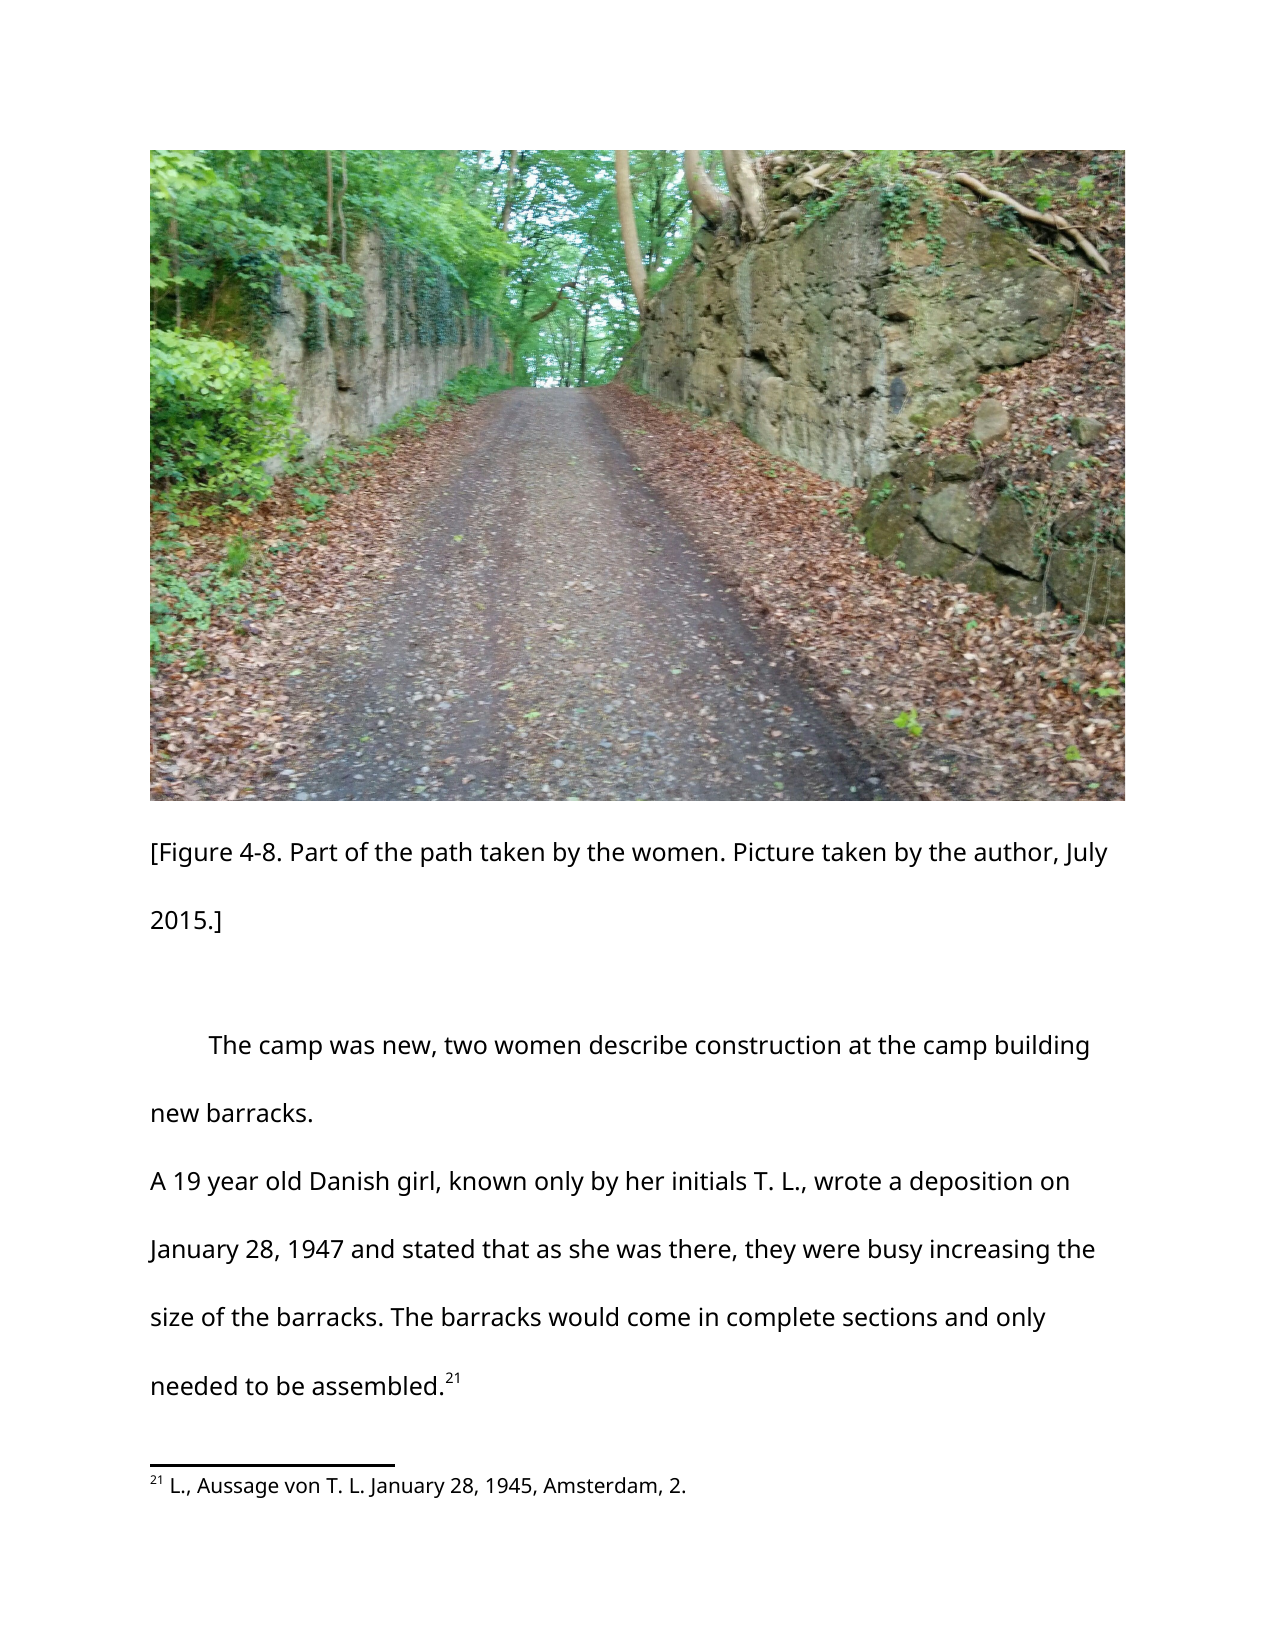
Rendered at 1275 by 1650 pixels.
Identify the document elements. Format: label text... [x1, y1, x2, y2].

text [Figure 4-8. Part of the path taken by the women. Picture taken by the author, July 2015.] [150, 834, 1125, 937]
text The camp was new, two women describe construction at the camp building new barracks. [150, 1027, 1125, 1130]
picture [150, 150, 1125, 801]
text L., Aussage von T. L. January 28, 1945, Amsterdam, 2. [150, 1472, 1125, 1500]
text A 19 year old Danish girl, known only by her initials T. L., wrote a deposition on January 28, 1947 and stated that as she was there, they were busy increasing the size of the barracks. The barracks would come in complete sections and only needed to be assembled. [150, 1164, 1125, 1402]
